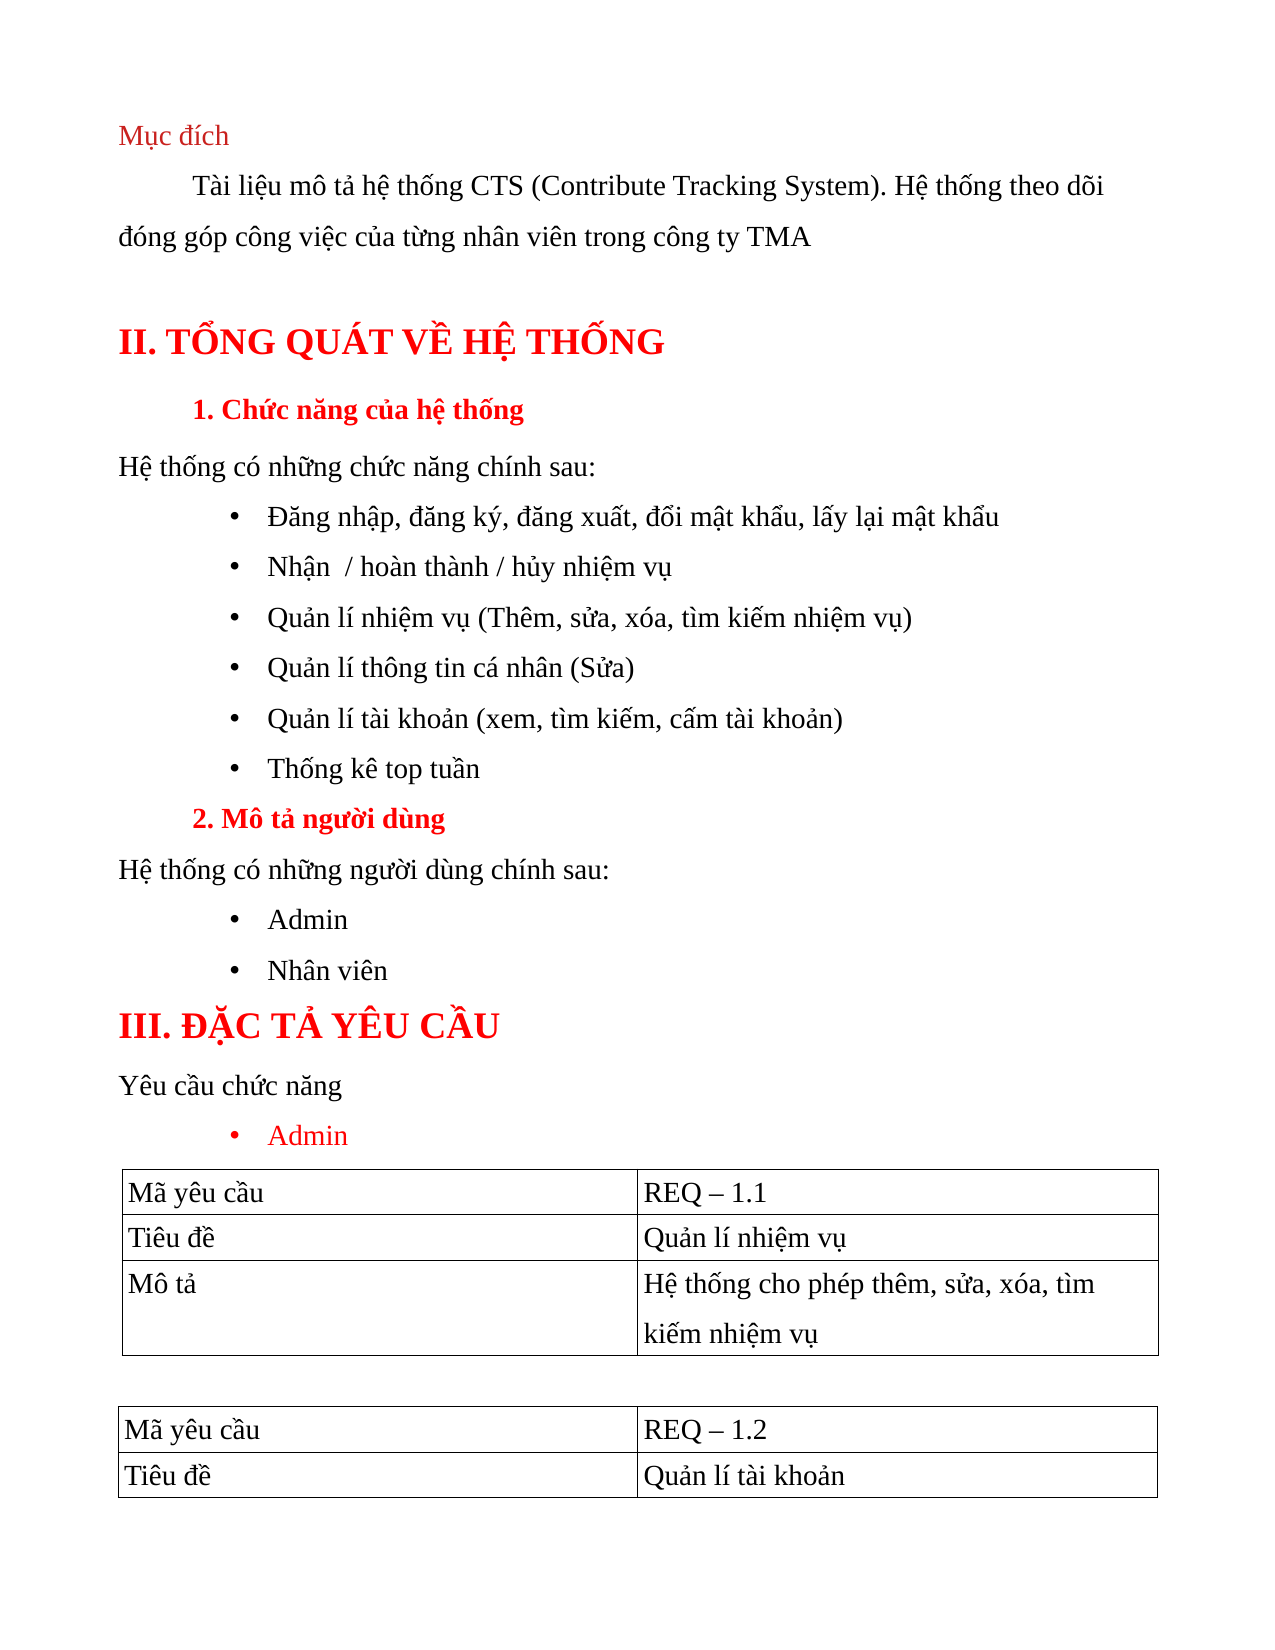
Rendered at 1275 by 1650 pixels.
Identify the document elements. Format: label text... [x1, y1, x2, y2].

table_cell Quản lí tài khoản [638, 1453, 1157, 1497]
text II. TỔNG QUÁT VỀ HỆ THỐNG [118, 319, 1157, 362]
text Tài liệu mô tả hệ thống CTS (Contribute Tracking System). Hệ thống theo dõi đóng góp công việc của từng nhân viên trong công ty TMA [118, 168, 1157, 252]
text 2. Mô tả người dùng [118, 802, 1157, 835]
text Mục đích [118, 118, 1157, 152]
list Đăng nhập, đăng ký, đăng xuất, đổi mật khẩu, lấy lại mật khẩu [229, 499, 1157, 533]
table_cell Hệ thống cho phép thêm, sửa, xóa, tìm kiếm nhiệm vụ [638, 1261, 1158, 1355]
text 1. Chức năng của hệ thống [118, 384, 1157, 427]
table_cell Tiêu đề [123, 1215, 637, 1259]
list Admin [229, 902, 1157, 936]
table_cell Quản lí nhiệm vụ [638, 1215, 1158, 1259]
text Hệ thống có những người dùng chính sau: [118, 852, 1157, 885]
list Thống kê top tuần [229, 751, 1157, 785]
list Quản lí nhiệm vụ (Thêm, sửa, xóa, tìm kiếm nhiệm vụ) [229, 600, 1157, 633]
text Yêu cầu chức năng [118, 1068, 1157, 1101]
table_cell Tiêu đề [119, 1453, 637, 1497]
list Nhận / hoàn thành / hủy nhiệm vụ [229, 549, 1157, 583]
table_cell Mô tả [123, 1261, 637, 1355]
table_header REQ – 1.1 [638, 1170, 1158, 1214]
table_header Mã yêu cầu [119, 1407, 637, 1452]
list Quản lí thông tin cá nhân (Sửa) [229, 650, 1157, 684]
text III. ĐẶC TẢ YÊU CẦU [118, 1003, 1157, 1046]
list Nhân viên [229, 953, 1157, 986]
list Admin [229, 1118, 1157, 1152]
text Hệ thống có những chức năng chính sau: [118, 449, 1157, 482]
table_header REQ – 1.2 [638, 1407, 1157, 1452]
table_header Mã yêu cầu [123, 1170, 637, 1214]
list Quản lí tài khoản (xem, tìm kiếm, cấm tài khoản) [229, 701, 1157, 734]
